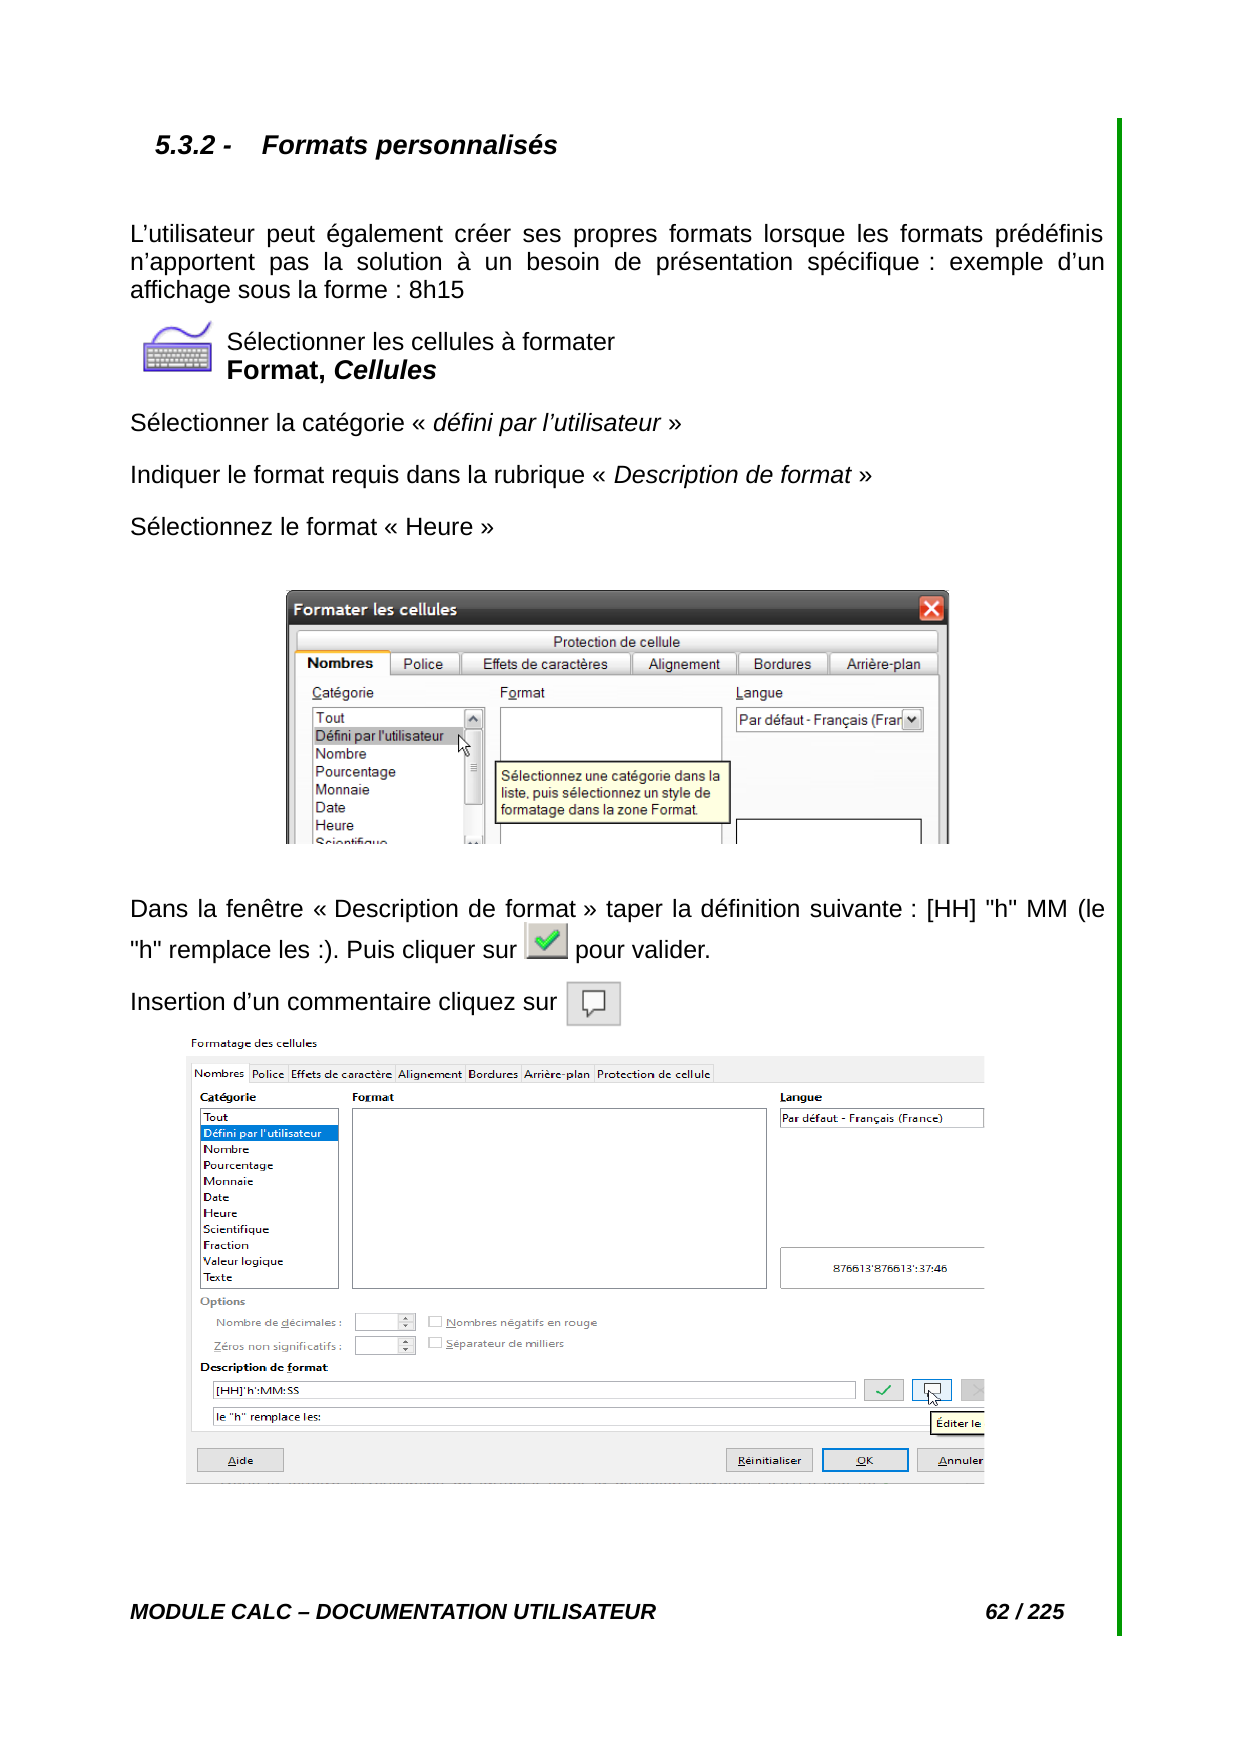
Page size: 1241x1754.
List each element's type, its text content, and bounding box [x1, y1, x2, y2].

picture [286, 590, 950, 844]
subtitle Formats personnalisés [155, 130, 1105, 160]
picture [524, 922, 568, 959]
text Sélectionner la catégorie « défini par l’utilisateur » [130, 409, 1105, 437]
text Indiquer le format requis dans la rubrique « Description de format » [130, 461, 1105, 489]
text Sélectionner les cellules à formater [215, 327, 1105, 355]
text Insertion d’un commentaire cliquez sur [130, 988, 564, 1016]
picture [139, 310, 215, 386]
text Sélectionnez le format « Heure » [130, 512, 1105, 540]
picture [186, 977, 985, 1484]
text [624, 988, 1105, 1016]
text L’utilisateur peut également créer ses propres formats lorsque les formats prédéfinis n’apportent pas la solution à un besoin de présentation spécifique : exemple d’un affichage sous la forme : 8h15 [130, 220, 1105, 304]
text Format, Cellules [215, 355, 1105, 386]
text Dans la fenêtre « Description de format » taper la définition suivante : [HH] "h" MM (le "h" remplace les :). Puis cliquer sur pour valider. [130, 895, 1105, 964]
